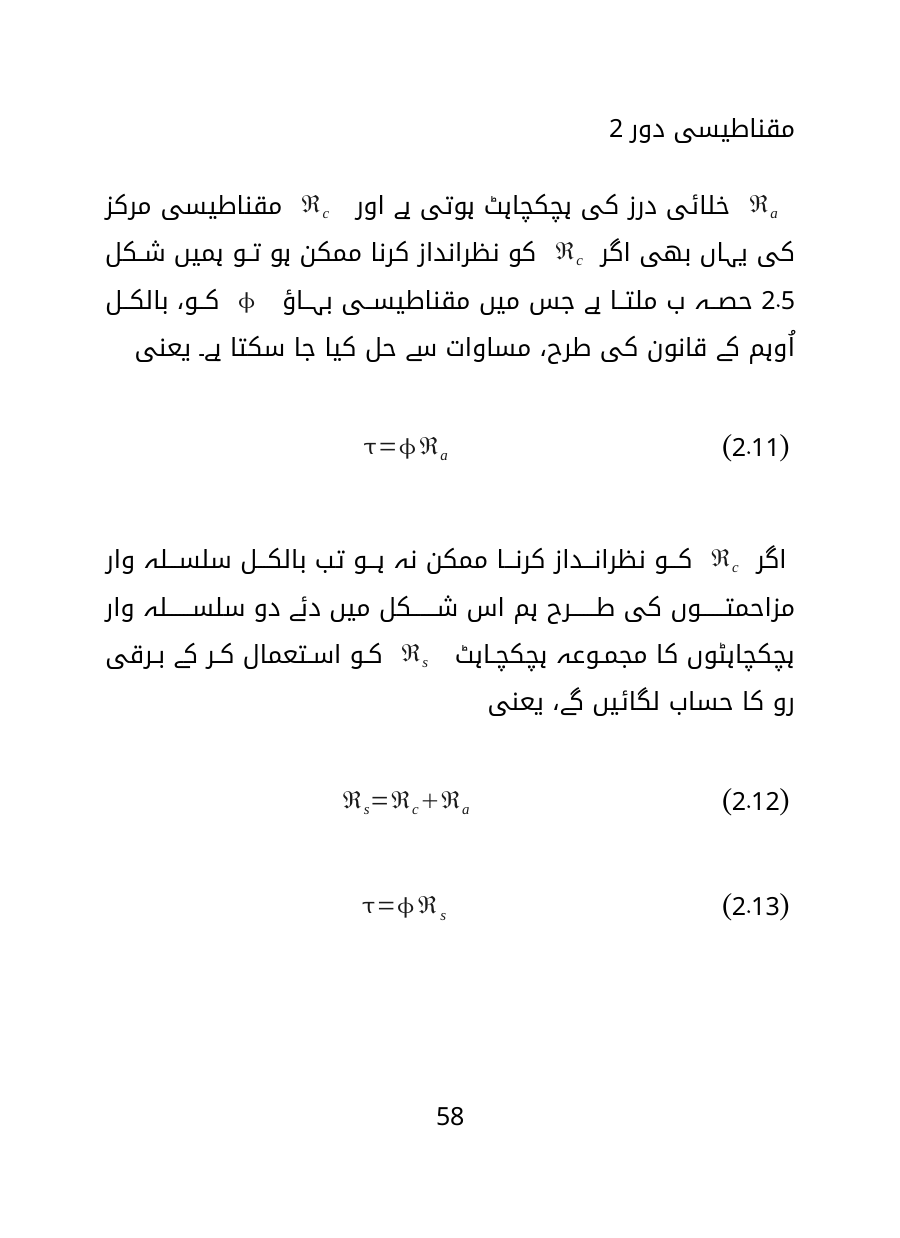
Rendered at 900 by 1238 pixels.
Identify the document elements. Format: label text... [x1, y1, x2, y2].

table_header [105, 419, 699, 490]
table_header (2.11) [699, 419, 795, 490]
table_header (2.12) [697, 773, 795, 844]
table_header (2.13) [694, 878, 795, 949]
text یہاں بھی کوشش یہی ہے کہ کسی طرح مقناطیسی دباؤ کو بغیر کم کئے ہچکچاہٹتک پہنچایا جائے۔ عموما خلائی درز کی ہچکچاہٹ ہوتی ہے اور مقناطیسی مرکز کی یہاں بھی اگرکو نظرانداز کرنا ممکن ہو تو ہمیں شکل 2.5 حصہ ب ملتا ہے جس میں مقناطیسی بہاؤ کو، بالکل اُوہم کے قانون کی طرح، مساوات سے حل کیا جا سکتا ہے۔ یعنی [105, 182, 795, 372]
text اگرکو نظرانداز کرنا ممکن نہ ہو تب بالکل سلسلہ وار مزاحمتوں کی طرح ہم اس شکل میں دئے دو سلسلہ وار ہچکچاہٹوں کا مجموعہ ہچکچاہٹ کو استعمال کر کے برقی رو کا حساب لگائیں گے، یعنی [105, 536, 795, 726]
table_header [105, 878, 694, 949]
table_header [105, 773, 697, 844]
